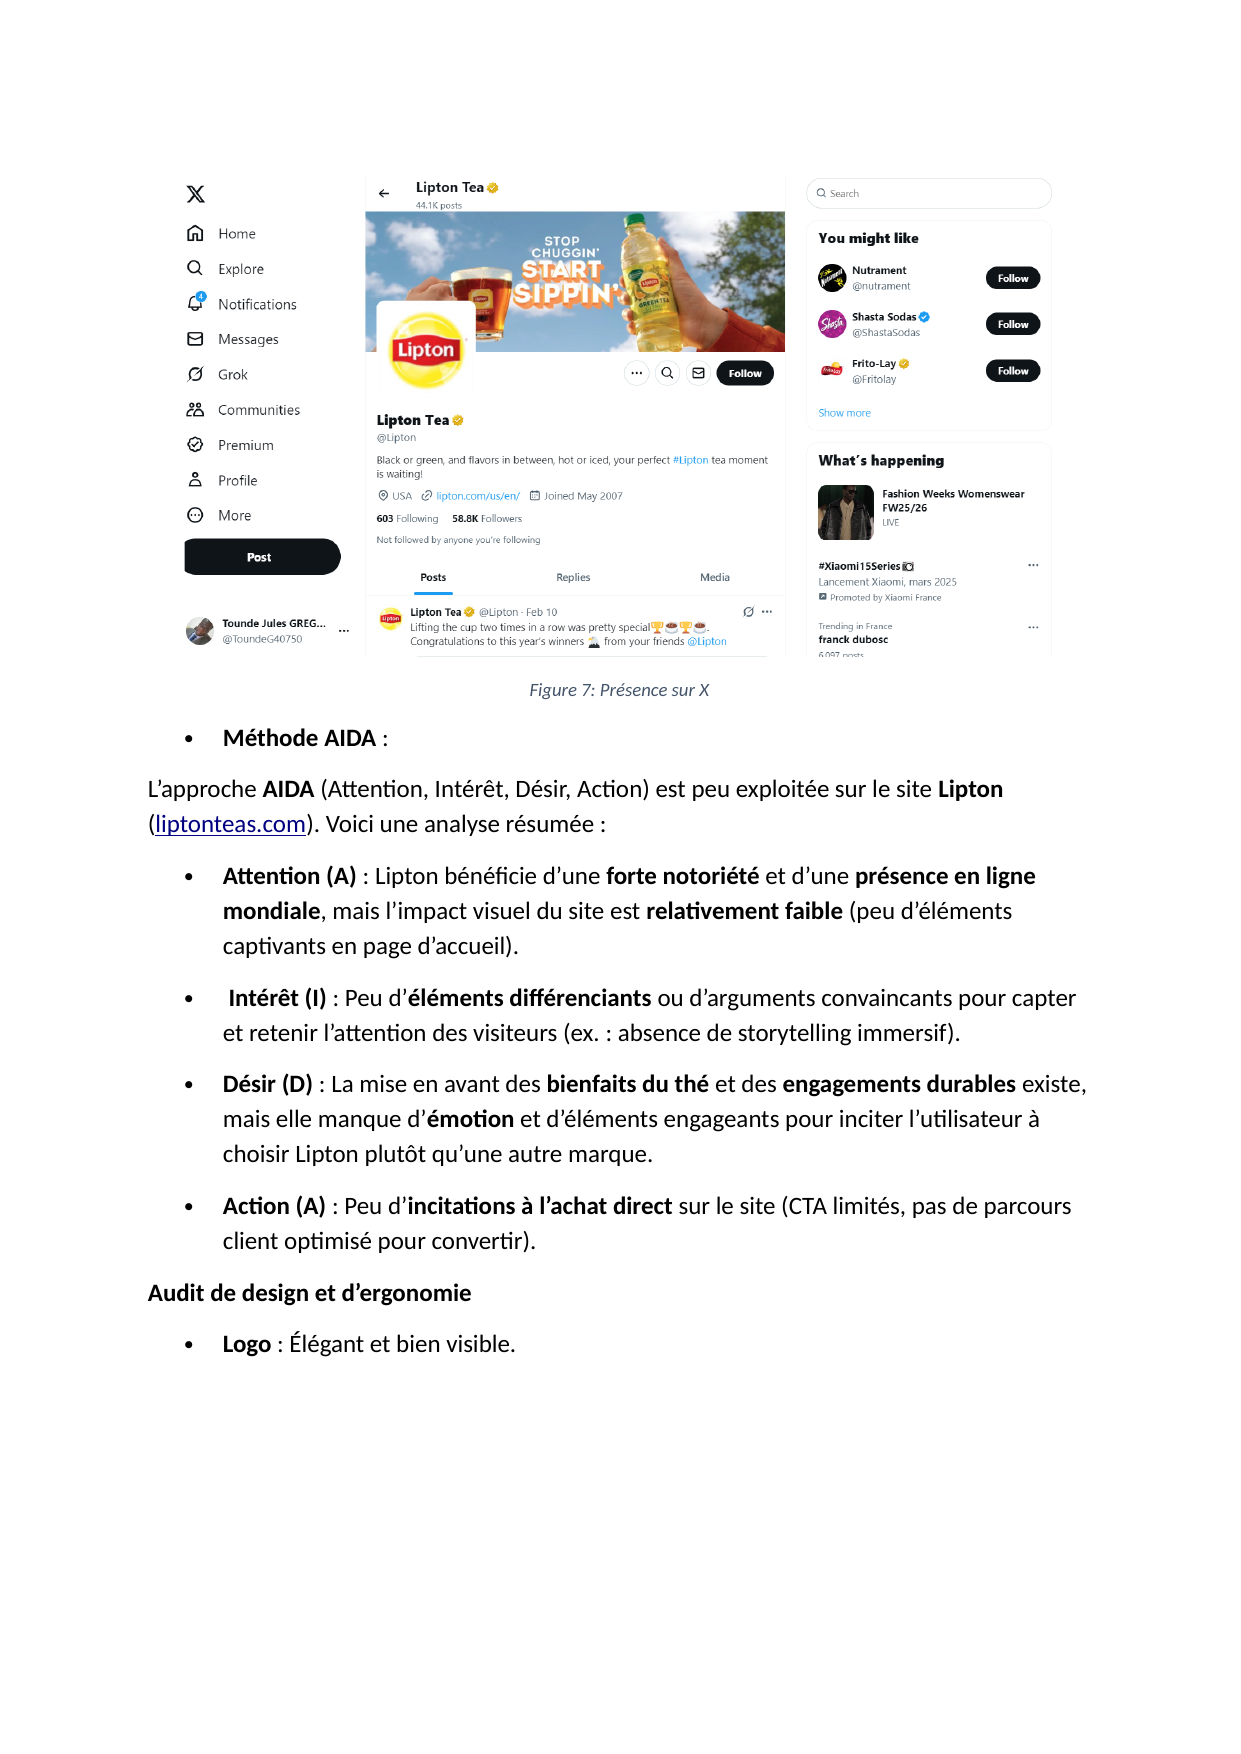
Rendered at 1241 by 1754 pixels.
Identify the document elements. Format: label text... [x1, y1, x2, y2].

list Logo : Élégant et bien visible. [185, 1329, 1093, 1359]
text L’approche AIDA (Attention, Intérêt, Désir, Action) est peu exploitée sur le site Lipton (liptonteas.com). Voici une analyse résumée : [148, 774, 1093, 839]
list Action (A) : Peu d’incitations à l’achat direct sur le site (CTA limités, pas de parcours client optimisé pour convertir). [185, 1190, 1093, 1256]
list Désir (D) : La mise en avant des bienfaits du thé et des engagements durables existe, mais elle manque d’émotion et d’éléments engageants pour inciter l’utilisateur à choisir Lipton plutôt qu’une autre marque. [185, 1069, 1093, 1169]
text Figure 7: Présence sur X [148, 678, 1093, 701]
text Audit de design et d’ergonomie [148, 1277, 1093, 1307]
list Intérêt (I) : Peu d’éléments différenciants ou d’arguments convaincants pour capter et retenir l’attention des visiteurs (ex. : absence de storytelling immersif). [185, 982, 1093, 1047]
list Attention (A) : Lipton bénéficie d’une forte notoriété et d’une présence en ligne mondiale, mais l’impact visuel du site est relativement faible (peu d’éléments captivants en page d’accueil). [185, 860, 1093, 961]
list Méthode AIDA : [185, 722, 1093, 752]
text ​ [148, 148, 1093, 657]
